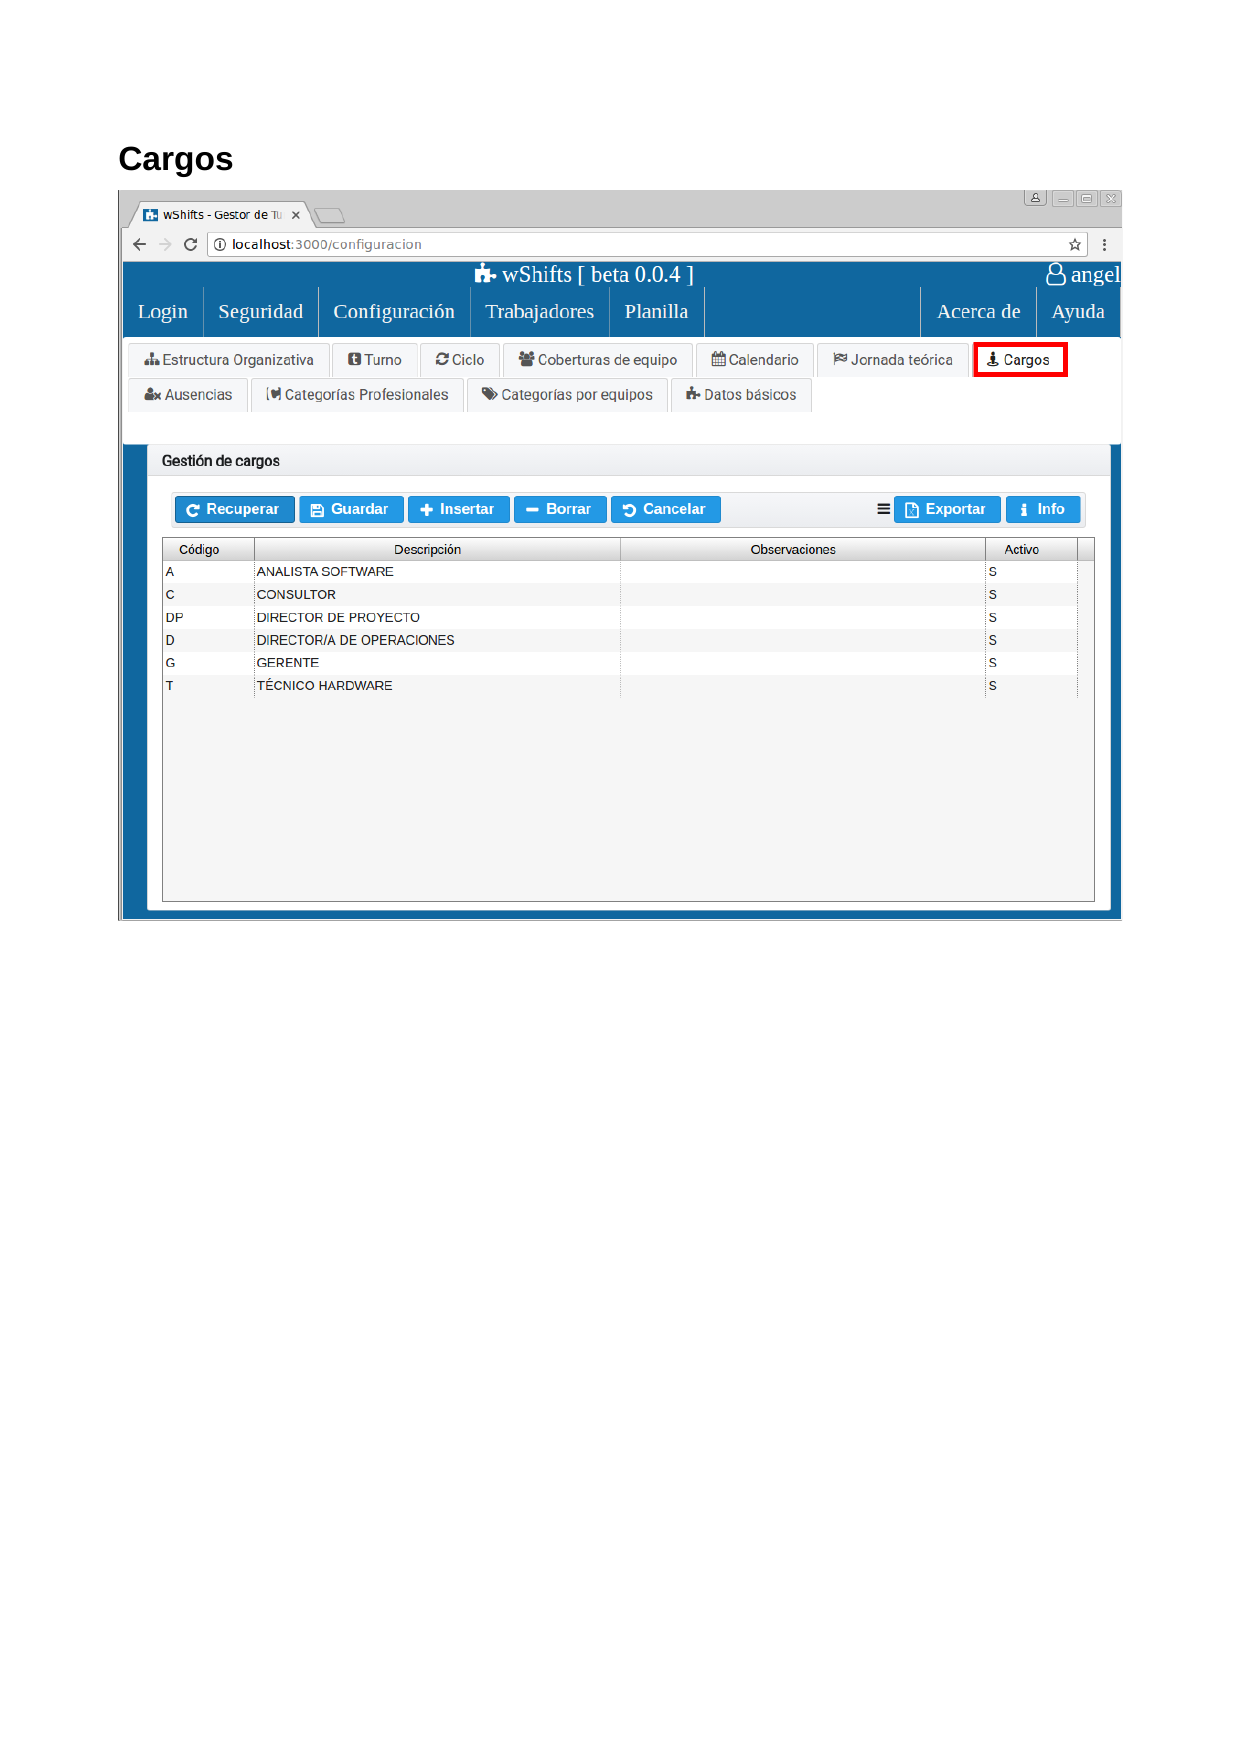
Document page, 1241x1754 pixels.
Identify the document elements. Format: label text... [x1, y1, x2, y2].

subtitle Cargos [118, 139, 1122, 178]
picture [118, 190, 1123, 921]
